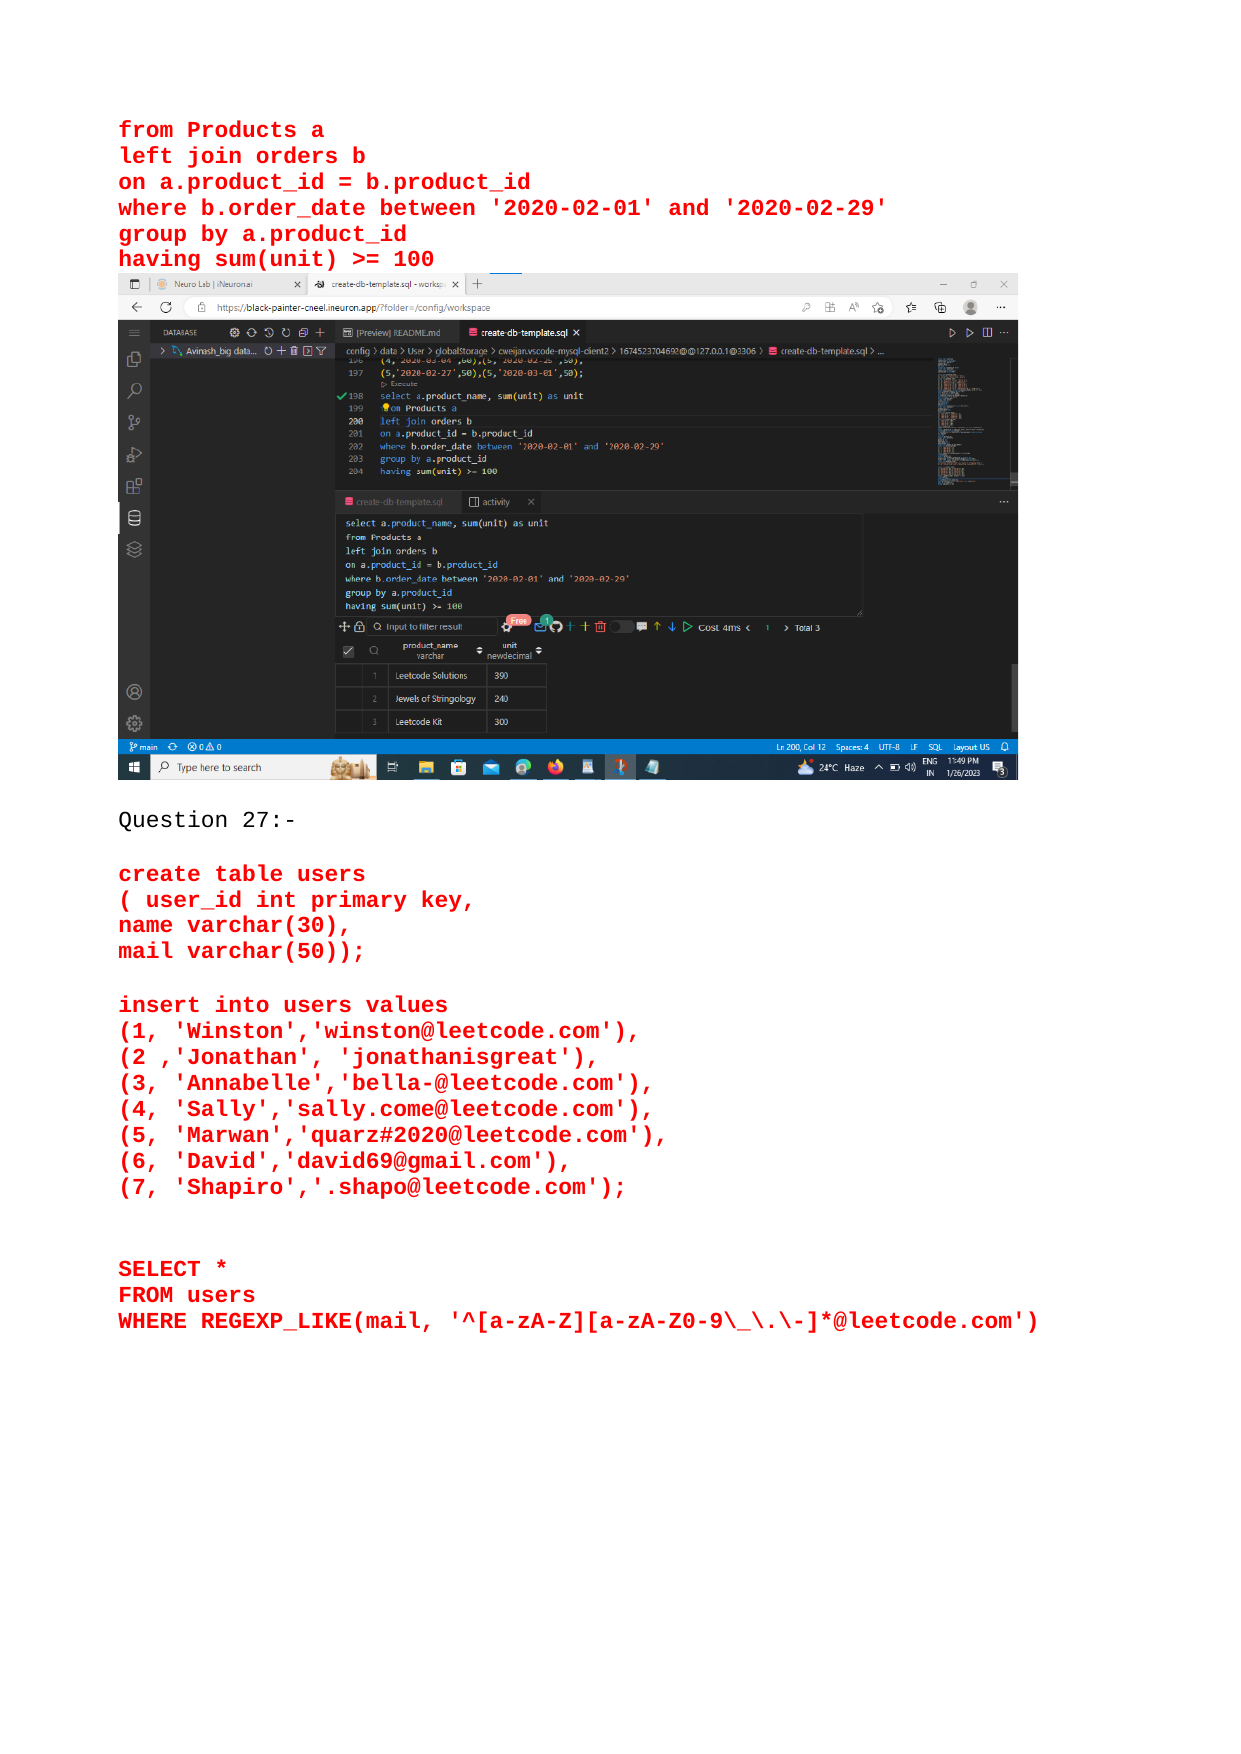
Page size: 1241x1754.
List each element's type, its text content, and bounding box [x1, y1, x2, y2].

text (3, 'Annabelle','bella-@leetcode.com'), [118, 1072, 1122, 1097]
text mail varchar(50)); [118, 940, 1122, 966]
text (5, 'Marwan','quarz#2020@leetcode.com'), [118, 1123, 1122, 1149]
text from Products a [118, 118, 1122, 144]
text left join orders b [118, 144, 1122, 170]
text (7, 'Shapiro','.shapo@leetcode.com'); [118, 1175, 1122, 1201]
text ( user_id int primary key, [118, 888, 1122, 914]
text (1, 'Winston','winston@leetcode.com'), [118, 1020, 1122, 1046]
text name varchar(30), [118, 914, 1122, 940]
text having sum(unit) >= 100 [118, 248, 1122, 780]
text create table users [118, 862, 1122, 888]
text on a.product_id = b.product_id [118, 170, 1122, 196]
text insert into users values [118, 994, 1122, 1020]
text where b.order_date between '2020-02-01' and '2020-02-29' [118, 196, 1122, 222]
text FROM users [118, 1283, 1122, 1309]
text (4, 'Sally','sally.come@leetcode.com'), [118, 1097, 1122, 1123]
text Question 27:- [118, 808, 1122, 834]
text group by a.product_id [118, 222, 1122, 248]
text (6, 'David','david69@gmail.com'), [118, 1149, 1122, 1175]
text (2 ,'Jonathan', 'jonathanisgreat'), [118, 1046, 1122, 1072]
text SELECT * [118, 1257, 1122, 1283]
text WHERE REGEXP_LIKE(mail, '^[a-zA-Z][a-zA-Z0-9\_\.\-]*@leetcode.com') [118, 1309, 1122, 1335]
